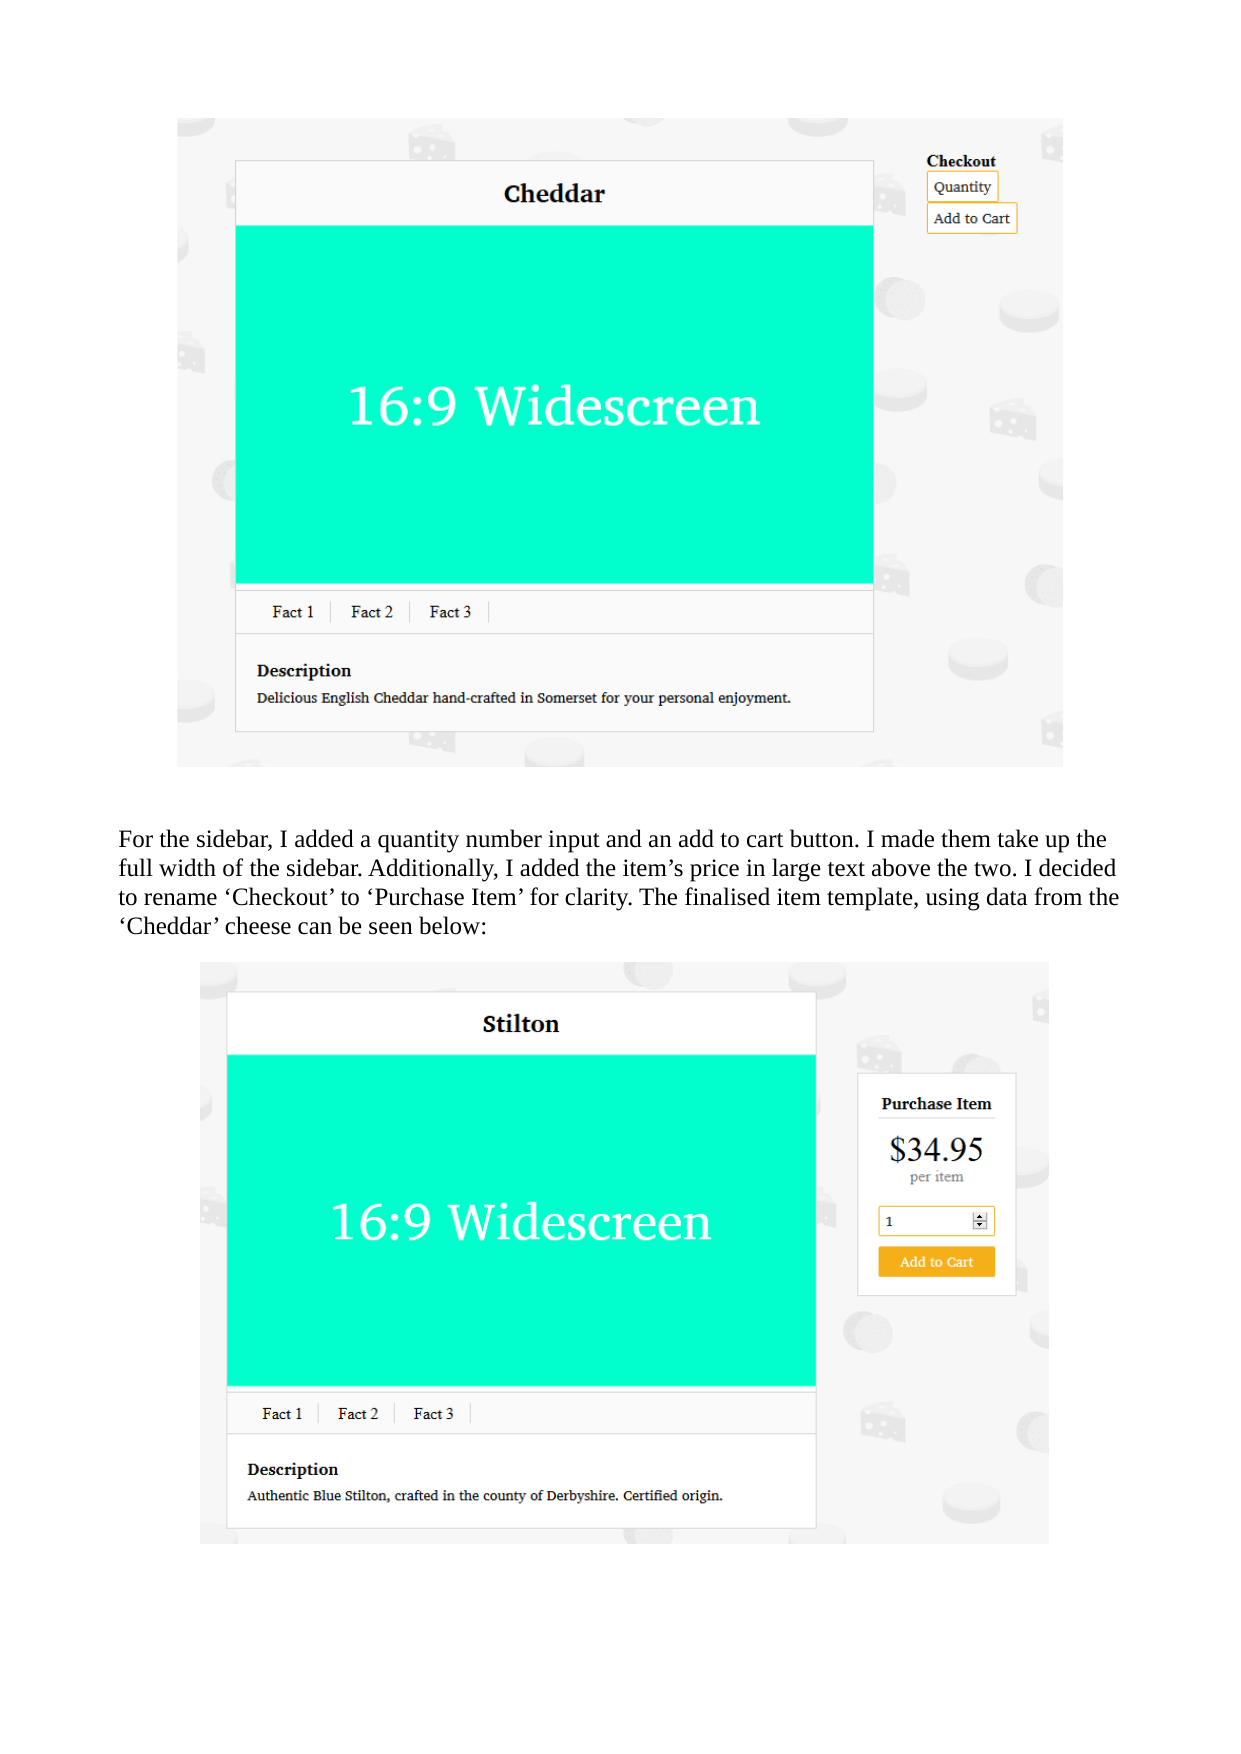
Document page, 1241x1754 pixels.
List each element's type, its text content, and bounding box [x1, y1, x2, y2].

text For the sidebar, I added a quantity number input and an add to cart button. I made them take up the full width of the sidebar. Additionally, I added the item’s price in large text above the two. I decided to rename ‘Checkout’ to ‘Purchase Item’ for clarity. The finalised item template, using data from the ‘Cheddar’ cheese can be seen below: [118, 824, 1122, 939]
picture [177, 118, 1064, 767]
picture [200, 962, 1049, 1544]
